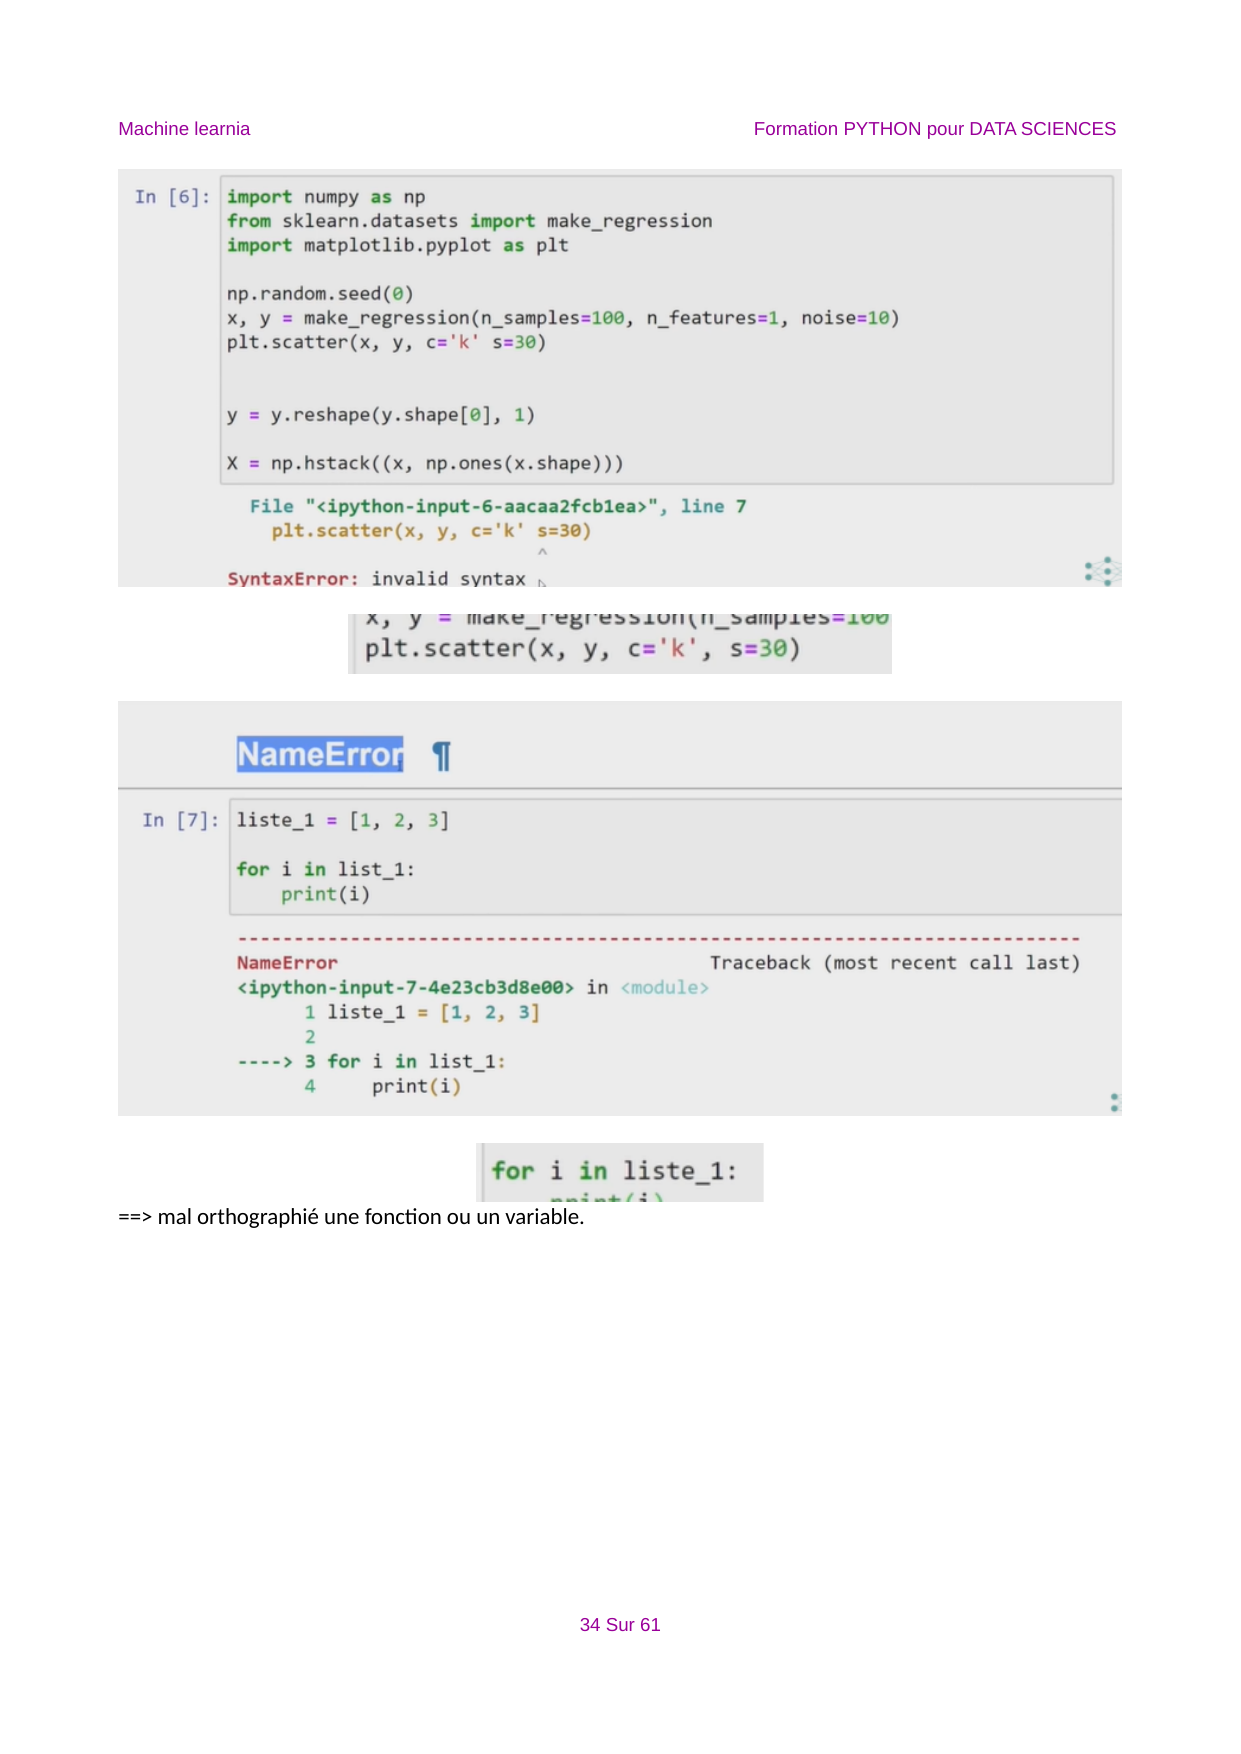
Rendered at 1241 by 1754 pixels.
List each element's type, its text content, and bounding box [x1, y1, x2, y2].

picture [118, 701, 1122, 1116]
picture [118, 169, 1122, 587]
picture [476, 1143, 764, 1202]
text ==> mal orthographié une fonction ou un variable. [118, 1202, 1122, 1230]
picture [348, 614, 892, 674]
